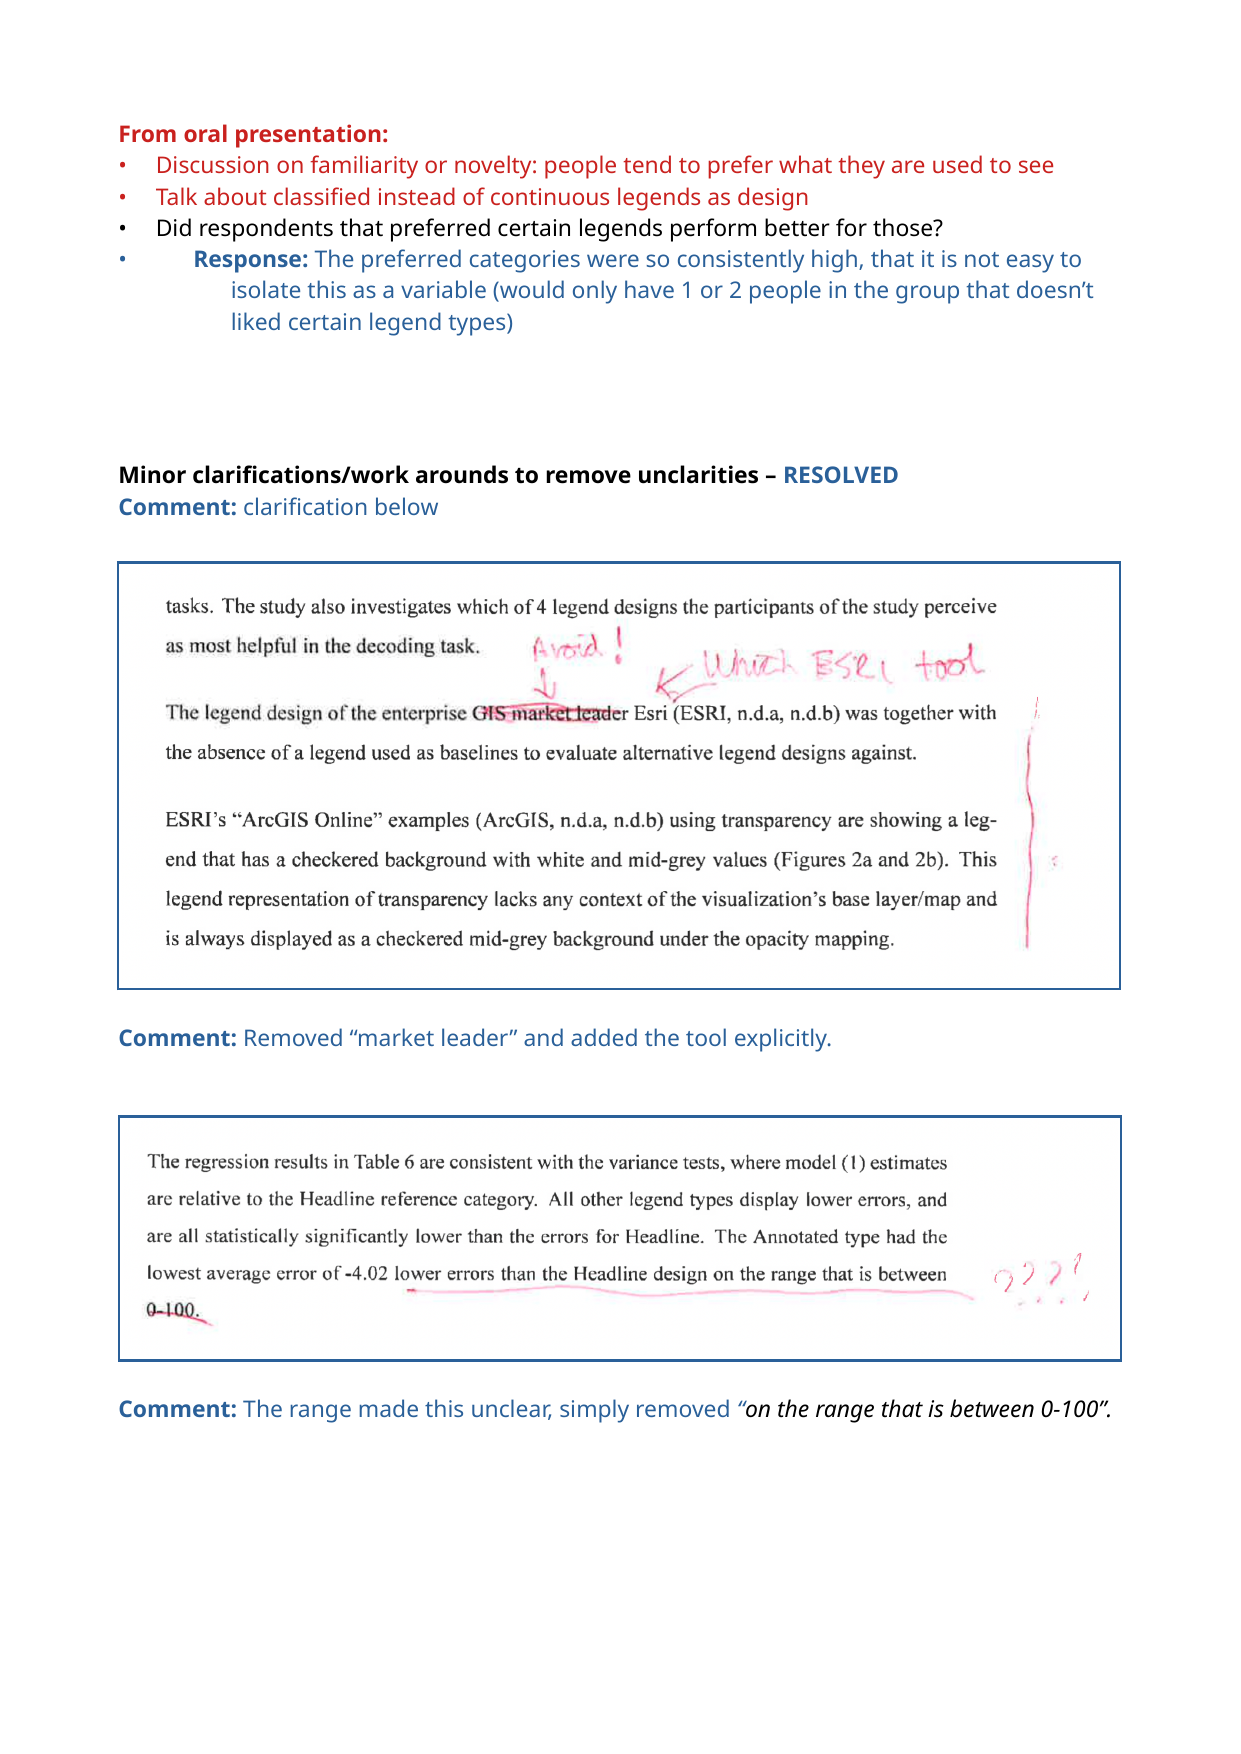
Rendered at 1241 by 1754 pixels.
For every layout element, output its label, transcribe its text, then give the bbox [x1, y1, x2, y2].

list Talk about classified instead of continuous legends as design [118, 181, 1122, 212]
list Response: The preferred categories were so consistently high, that it is not easy to isolate this as a variable (would only have 1 or 2 people in the group that doesn’t liked certain legend types) [118, 243, 1122, 337]
text Comment: The range made this unclear, simply removed “on the range that is between 0-100”. [118, 1393, 1122, 1424]
list Discussion on familiarity or novelty: people tend to prefer what they are used to see [118, 149, 1122, 181]
list Did respondents that preferred certain legends perform better for those? [118, 212, 1122, 243]
text Comment: clarification below [118, 491, 1122, 522]
picture [121, 566, 1116, 986]
text From oral presentation: [118, 118, 1122, 149]
text Comment: Removed “market leader” and added the tool explicitly. [118, 1022, 1122, 1053]
text [119, 564, 1119, 988]
picture [123, 1120, 1118, 1357]
text Minor clarifications/work arounds to remove unclarities – RESOLVED [118, 459, 1122, 491]
